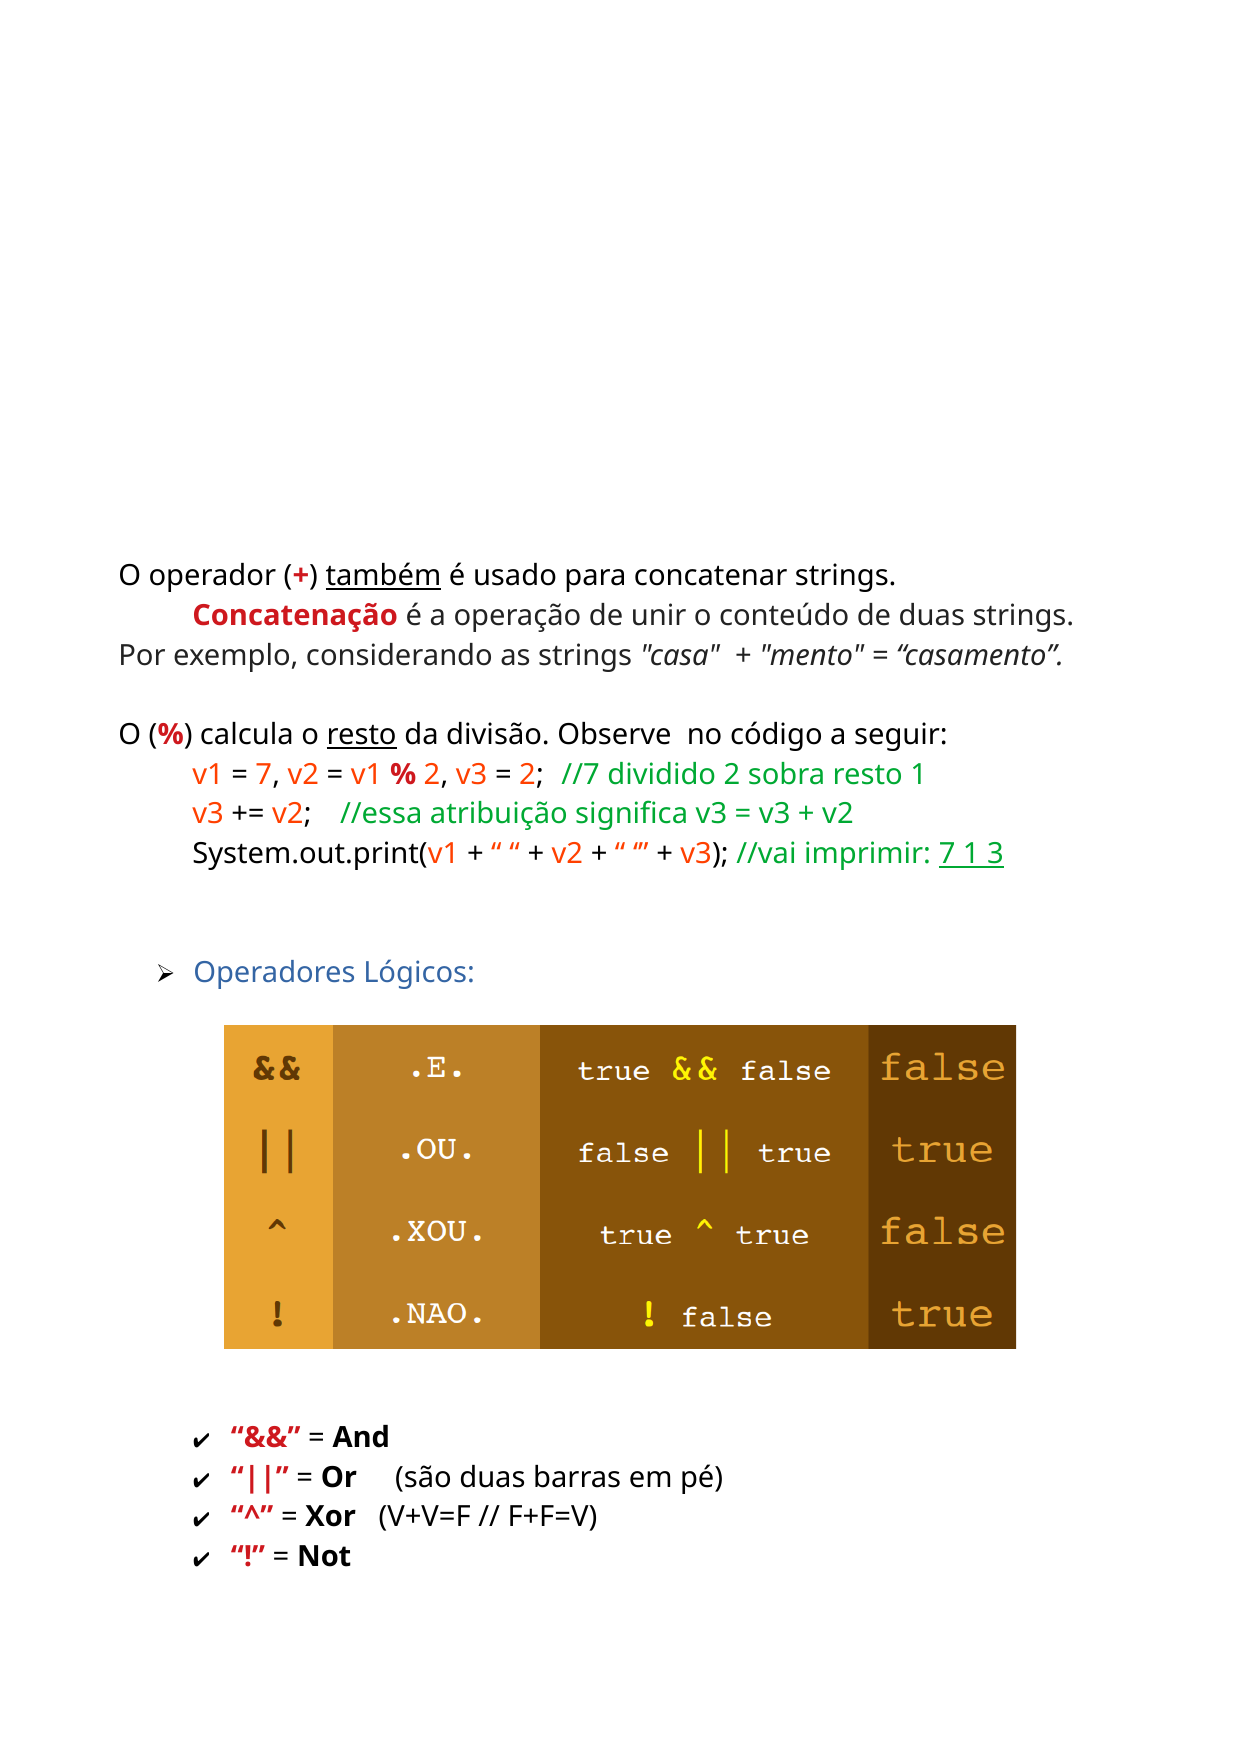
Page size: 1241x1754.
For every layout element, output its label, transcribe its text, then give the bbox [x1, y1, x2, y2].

text O (%) calcula o resto da divisão. Observe no código a seguir: [118, 713, 1122, 753]
text Concatenação é a operação de unir o conteúdo de duas strings. Por exemplo, considerando as strings "casa" + "mento" = “casamento”. [118, 594, 1122, 674]
picture [224, 1025, 1017, 1349]
text v3 += v2; //essa atribuição significa v3 = v3 + v2 [118, 793, 1122, 832]
text O operador (+) também é usado para concatenar strings. [118, 555, 1122, 594]
list Operadores Lógicos: [156, 952, 1122, 1025]
text System.out.print(v1 + “ “ + v2 + “ ‘” + v3); //vai imprimir: 7 1 3 [118, 832, 1122, 872]
text v1 = 7, v2 = v1 % 2, v3 = 2; //7 dividido 2 sobra resto 1 [118, 753, 1122, 793]
list “||” = Or (são duas barras em pé) [193, 1456, 1122, 1496]
list “!” = Not [193, 1535, 1122, 1575]
list “&&” = And [193, 1416, 1122, 1456]
list “^” = Xor (V+V=F // F+F=V) [193, 1496, 1122, 1535]
